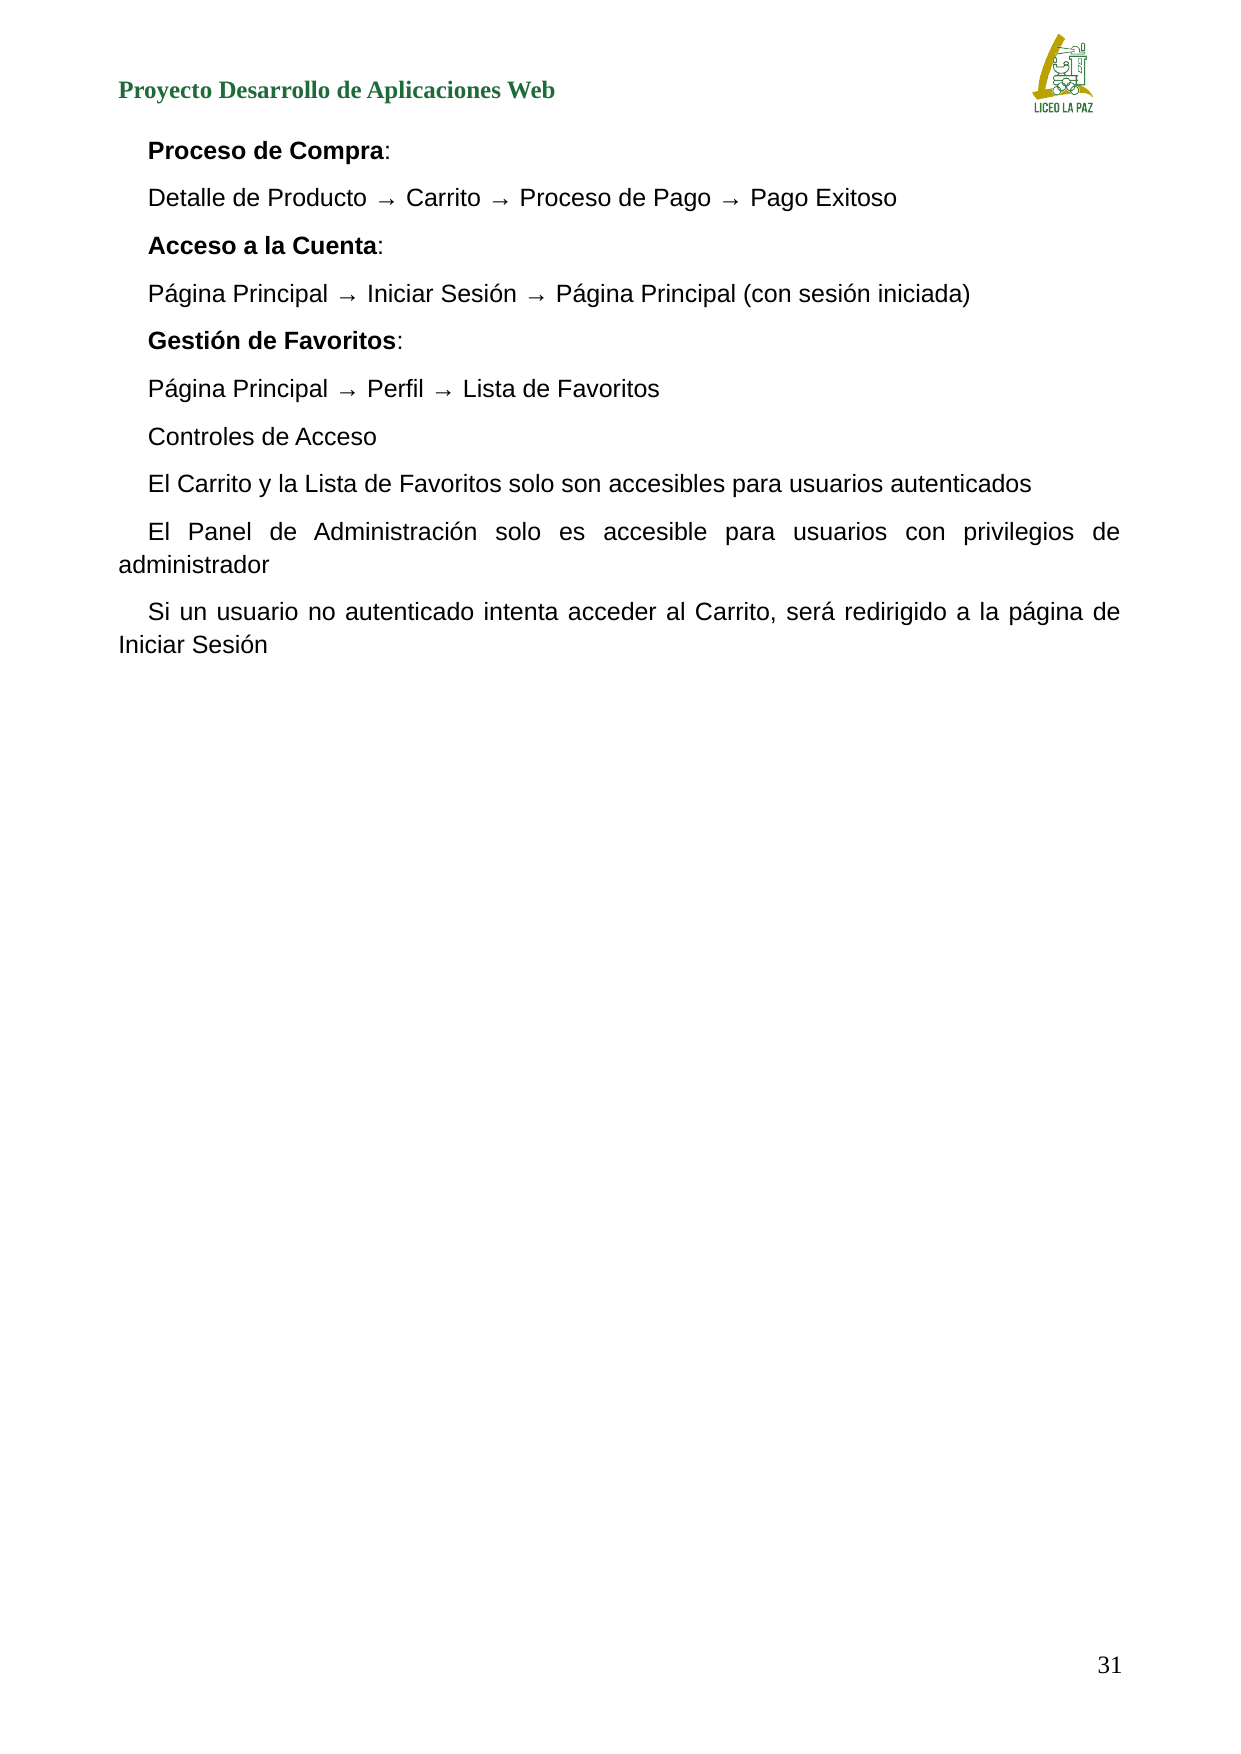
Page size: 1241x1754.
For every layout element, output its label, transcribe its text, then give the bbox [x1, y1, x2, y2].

text Controles de Acceso [118, 421, 1122, 450]
text El Carrito y la Lista de Favoritos solo son accesibles para usuarios autenticados [118, 469, 1122, 498]
text Proceso de Compra: [118, 136, 1122, 164]
text Si un usuario no autenticado intenta acceder al Carrito, será redirigido a la página de Iniciar Sesión [118, 597, 1122, 659]
text Gestión de Favoritos: [118, 326, 1122, 355]
text Detalle de Producto → Carrito → Proceso de Pago → Pago Exitoso [118, 183, 1122, 212]
picture [1025, 26, 1100, 121]
text Página Principal → Perfil → Lista de Favoritos [118, 374, 1122, 403]
text El Panel de Administración solo es accesible para usuarios con privilegios de administrador [118, 517, 1122, 578]
text Página Principal → Iniciar Sesión → Página Principal (con sesión iniciada) [118, 279, 1122, 307]
text Acceso a la Cuenta: [118, 231, 1122, 260]
